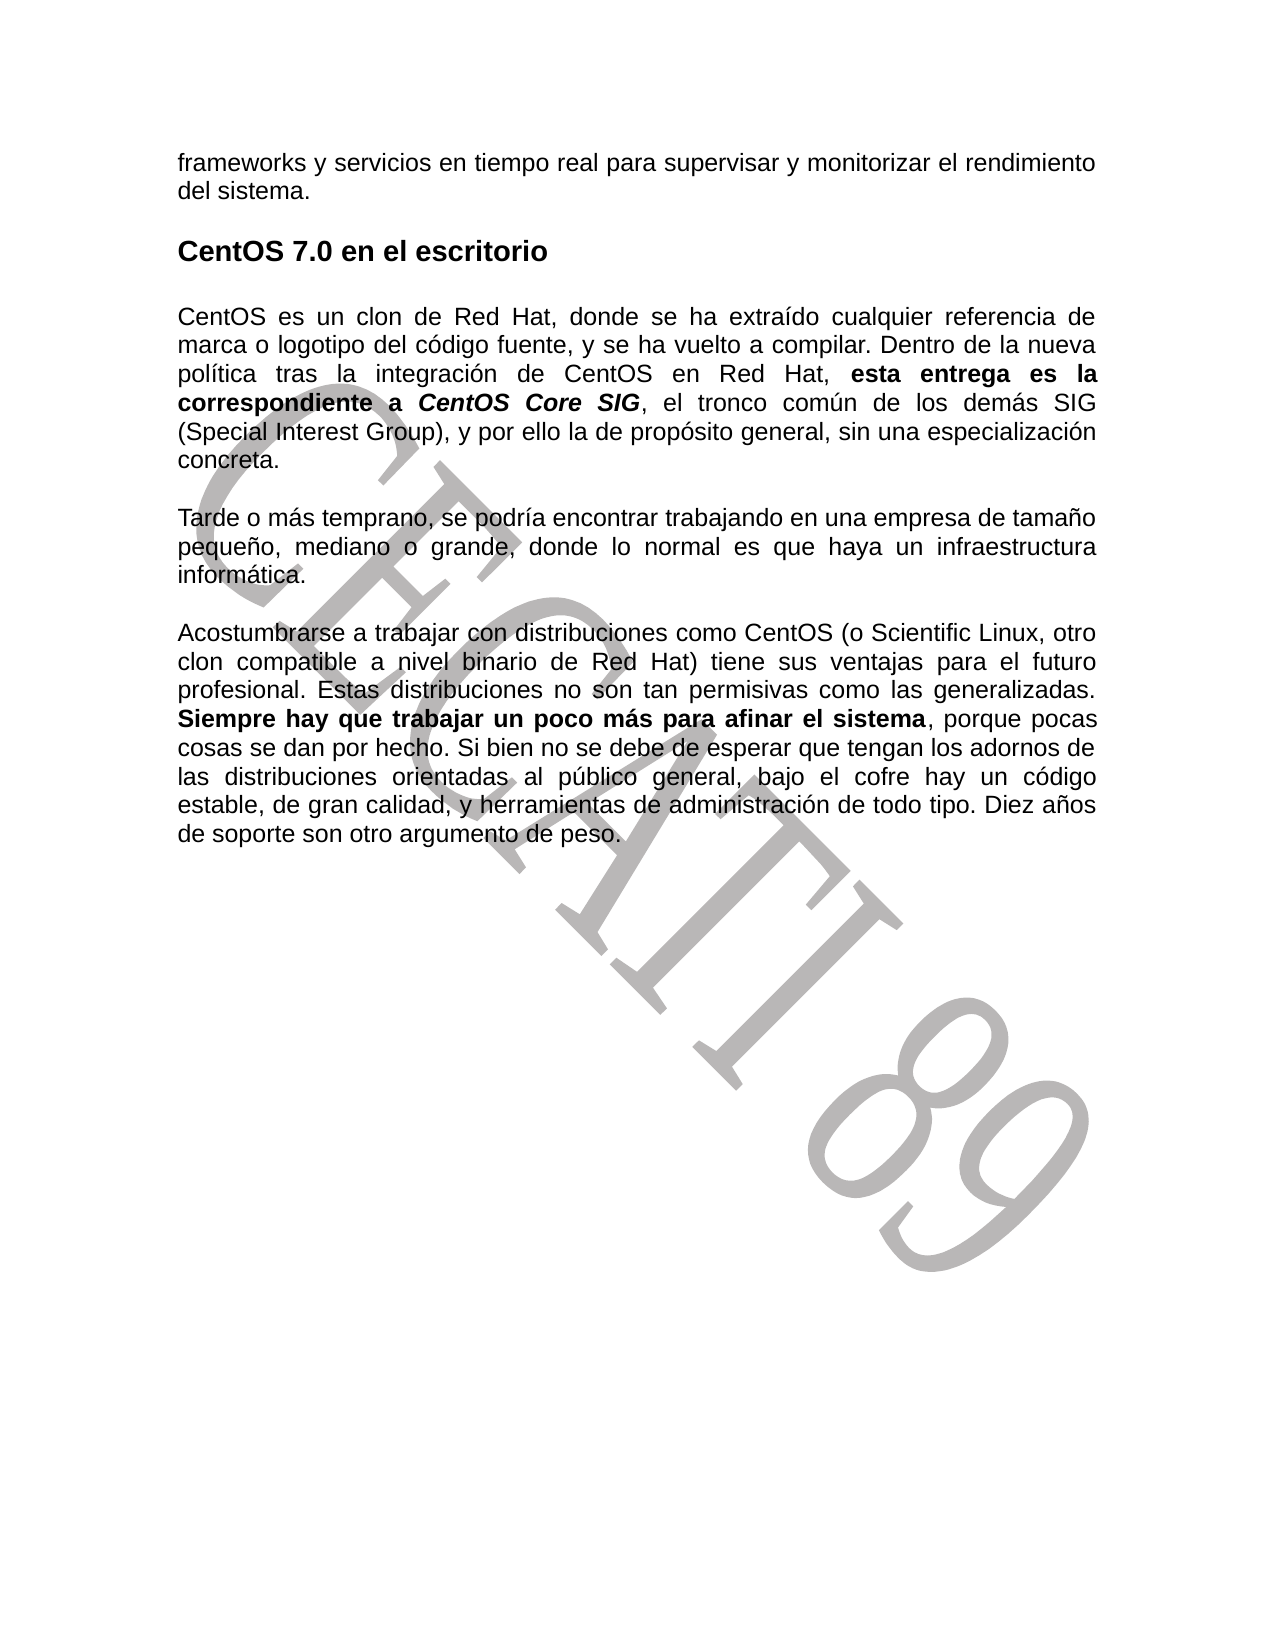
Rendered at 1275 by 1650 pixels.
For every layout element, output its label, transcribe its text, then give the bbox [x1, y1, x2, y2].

subtitle Configuración <phpMyAdmin/config.inc.php> [410, 618, 545, 822]
text Tarde o más temprano, se podría encontrar trabajando en una empresa de tamaño pequeño, mediano o grande, donde lo normal es que haya un infraestructura informática. [394, 503, 1098, 589]
subtitle CentOS 7.0 en el escritorio [177, 234, 1098, 267]
text CentOS es un clon de Red Hat, donde se ha extraído cualquier referencia de marca o logotipo del código fuente, y se ha vuelto a compilar. Dentro de la nueva política tras la integración de CentOS en Red Hat, esta entrega es la correspondiente a CentOS Core SIG, el tronco común de los demás SIG (Special Interest Group), y por ello la de propósito general, sin una especialización concreta. [244, 402, 397, 474]
text CentOS es un clon de Red Hat, donde se ha extraído cualquier referencia de marca o logotipo del código fuente, y se ha vuelto a compilar. Dentro de la nueva política tras la integración de CentOS en Red Hat, esta entrega es la correspondiente a CentOS Core SIG, el tronco común de los demás SIG (Special Interest Group), y por ello la de propósito general, sin una especialización concreta. [177, 301, 1098, 474]
text frameworks y servicios en tiempo real para supervisar y monitorizar el rendimiento del sistema. [177, 148, 1098, 205]
subtitle ****************************************************************************************** [460, 503, 523, 583]
subtitle ****************************************************************************************** [339, 503, 457, 589]
subtitle Configuración <phpMyAdmin/config.inc.php> [277, 618, 406, 715]
subtitle ****************************************************************************************** [196, 503, 295, 589]
text Tarde o más temprano, se podría encontrar trabajando en una empresa de tamaño pequeño, mediano o grande, donde lo normal es que haya un infraestructura informática. [177, 503, 229, 589]
text Acostumbrarse a trabajar con distribuciones como CentOS (o Scientific Linux, otro clon compatible a nivel binario de Red Hat) tiene sus ventajas para el futuro profesional. Estas distribuciones no son tan permisivas como las generalizadas. Siempre hay que trabajar un poco más para afinar el sistema, porque pocas cosas se dan por hecho. Si bien no se debe de esperar que tengan los adornos de las distribuciones orientadas al público general, bajo el cofre hay un código estable, de gran calidad, y herramientas de administración de todo tipo. Diez años de soporte son otro argumento de peso. [177, 618, 1098, 848]
subtitle La siguiente sección es la explicación de la configuración de phpMyAdmin/config.inc.php, si desea saltar esto ubique la lineas de “*” donde continua la configuración que nos ocupa [214, 383, 420, 474]
subtitle Configuración <phpMyAdmin/config.inc.php> [487, 803, 573, 848]
subtitle Configuración <phpMyAdmin/config.inc.php> [575, 618, 631, 693]
subtitle Configuración <phpMyAdmin/config.inc.php> [483, 777, 518, 809]
text Tarde o más temprano, se podría encontrar trabajando en una empresa de tamaño pequeño, mediano o grande, donde lo normal es que haya un infraestructura informática. [214, 503, 424, 589]
subtitle Configuración <phpMyAdmin/config.inc.php> [567, 719, 718, 848]
subtitle Configuración <phpMyAdmin/config.inc.php> [727, 774, 828, 848]
